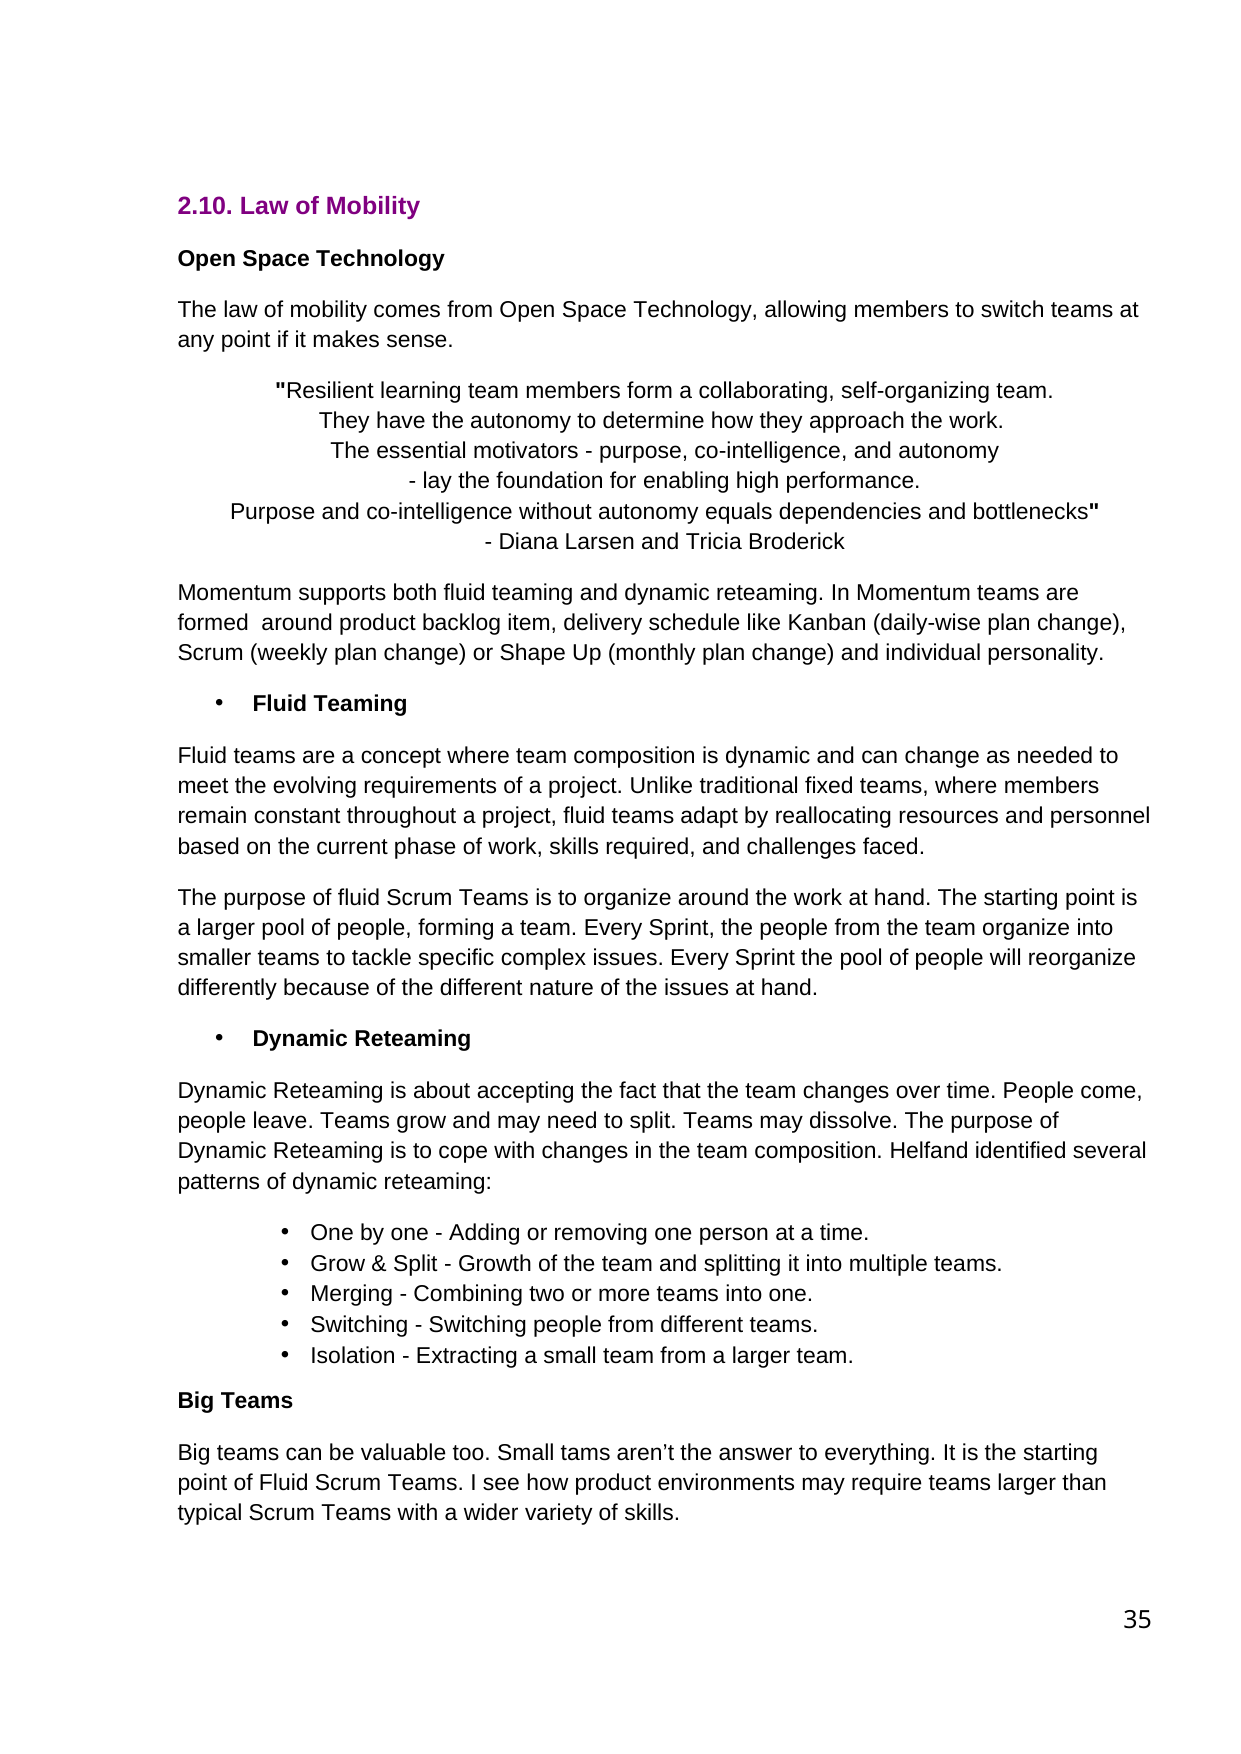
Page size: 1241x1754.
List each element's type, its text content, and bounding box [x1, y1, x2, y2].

text The purpose of fluid Scrum Teams is to organize around the work at hand. The starting point is a larger pool of people, forming a team. Every Sprint, the people from the team organize into smaller teams to tackle specific complex issues. Every Sprint the pool of people will reorganize differently because of the different nature of the issues at hand. [177, 884, 1152, 1001]
list Grow & Split - Growth of the team and splitting it into multiple teams. [281, 1249, 1152, 1276]
text Fluid teams are a concept where team composition is dynamic and can change as needed to meet the evolving requirements of a project. Unlike traditional fixed teams, where members remain constant throughout a project, fluid teams adapt by reallocating resources and personnel based on the current phase of work, skills required, and challenges faced. [177, 742, 1152, 859]
text Big Teams [177, 1387, 1152, 1414]
list Dynamic Reteaming [215, 1025, 1152, 1052]
text Open Space Technology [177, 244, 1152, 271]
text "Resilient learning team members form a collaborating, self-organizing team. They have the autonomy to determine how they approach the work. The essential motivators - purpose, co-intelligence, and autonomy - lay the foundation for enabling high performance. Purpose and co-intelligence without autonomy equals dependencies and bottlenecks" - Diana Larsen and Tricia Broderick [177, 377, 1152, 554]
list Switching - Switching people from different teams. [281, 1311, 1152, 1338]
text Momentum supports both fluid teaming and dynamic reteaming. In Momentum teams are formed around product backlog item, delivery schedule like Kanban (daily-wise plan change), Scrum (weekly plan change) or Shape Up (monthly plan change) and individual personality. [177, 579, 1152, 666]
text The law of mobility comes from Open Space Technology, allowing members to switch teams at any point if it makes sense. [177, 296, 1152, 352]
list Merging - Combining two or more teams into one. [281, 1280, 1152, 1307]
subtitle 2.10. Law of Mobility [177, 191, 1152, 219]
list Isolation - Extracting a small team from a larger team. [281, 1342, 1152, 1369]
list Fluid Teaming [215, 690, 1152, 717]
text Big teams can be valuable too. Small tams aren’t the answer to everything. It is the starting point of Fluid Scrum Teams. I see how product environments may require teams larger than typical Scrum Teams with a wider variety of skills. [177, 1438, 1152, 1525]
text Dynamic Reteaming is about accepting the fact that the team changes over time. People come, people leave. Teams grow and may need to split. Teams may dissolve. The purpose of Dynamic Reteaming is to cope with changes in the team composition. Helfand identified several patterns of dynamic reteaming: [177, 1077, 1152, 1194]
list One by one - Adding or removing one person at a time. [281, 1219, 1152, 1246]
